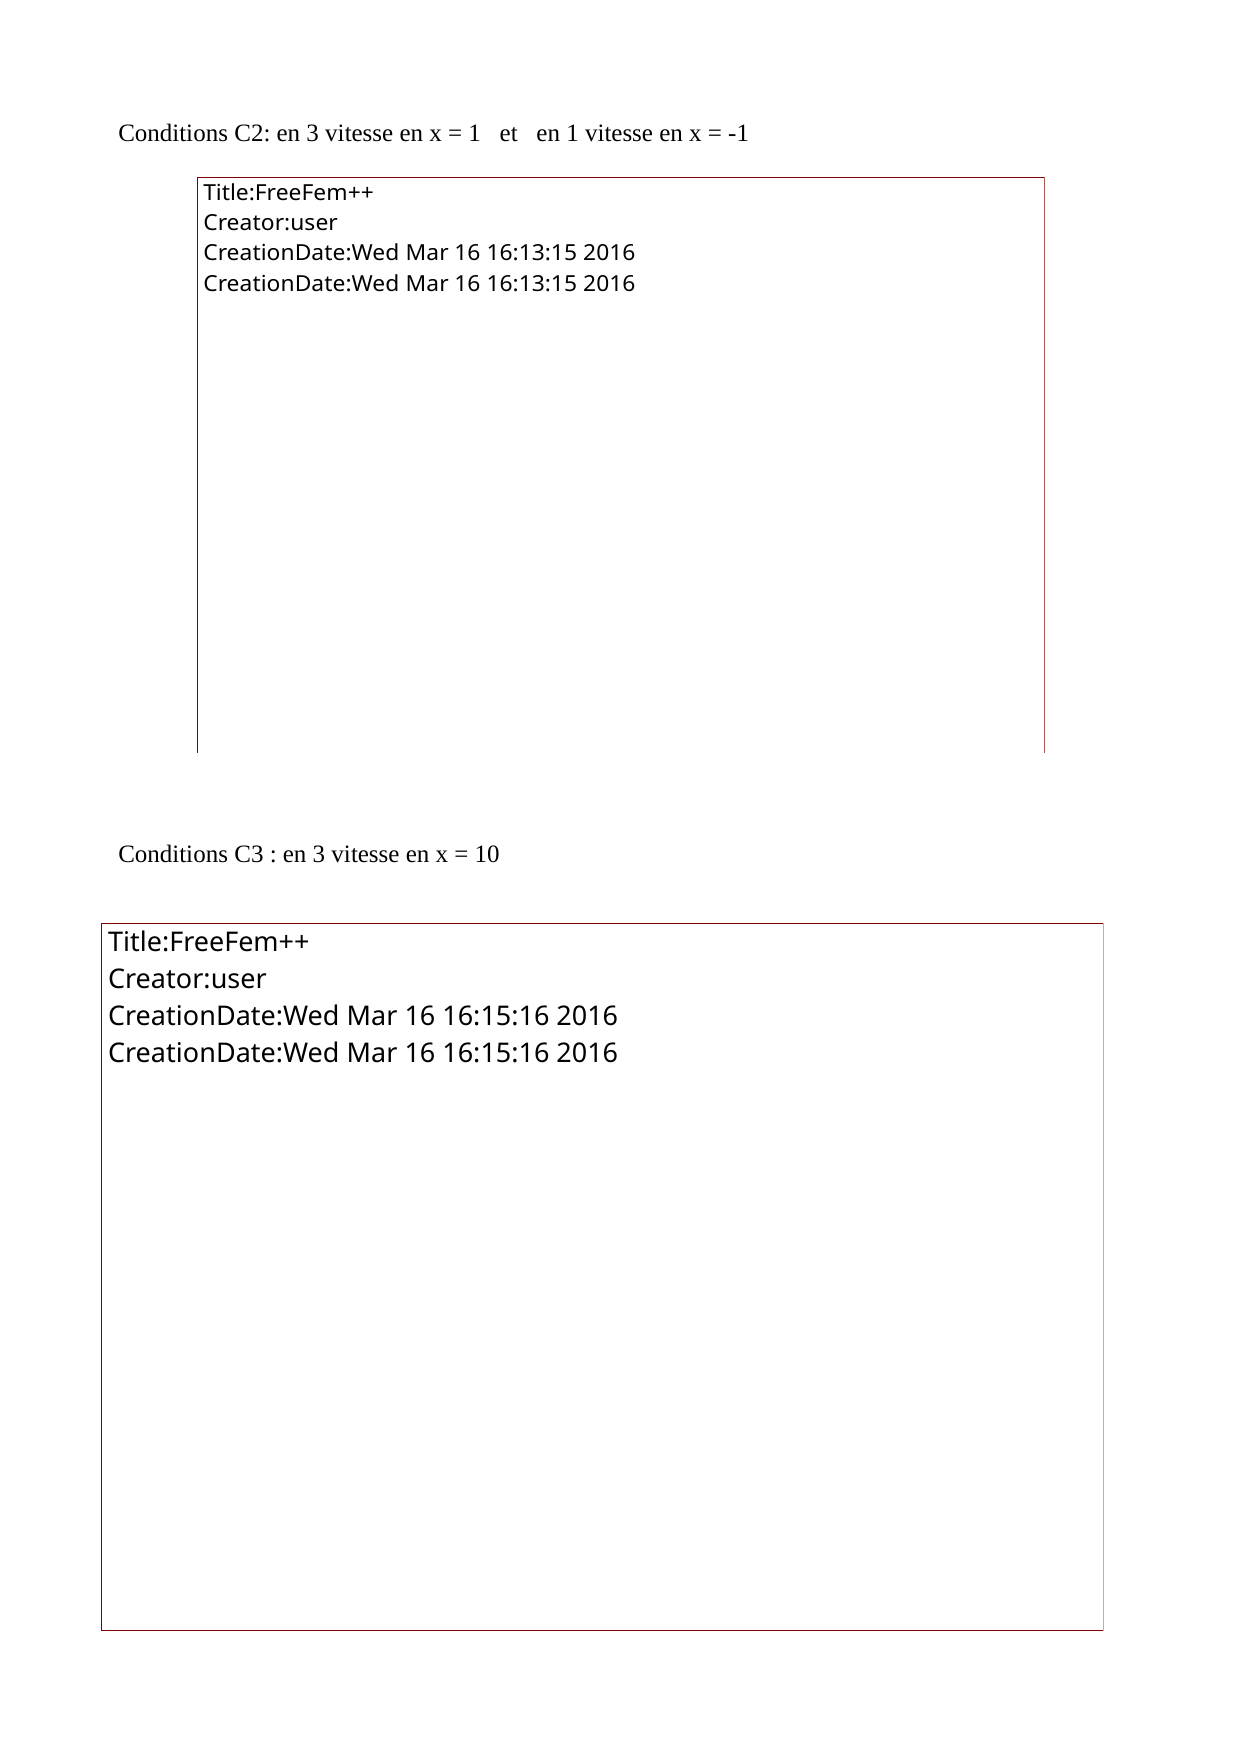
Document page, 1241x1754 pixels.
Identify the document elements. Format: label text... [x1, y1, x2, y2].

text Conditions C2: en 3 vitesse en x = 1 et en 1 vitesse en x = -1 [118, 118, 1122, 147]
text Conditions C3 : en 3 vitesse en x = 10 [118, 839, 1122, 868]
